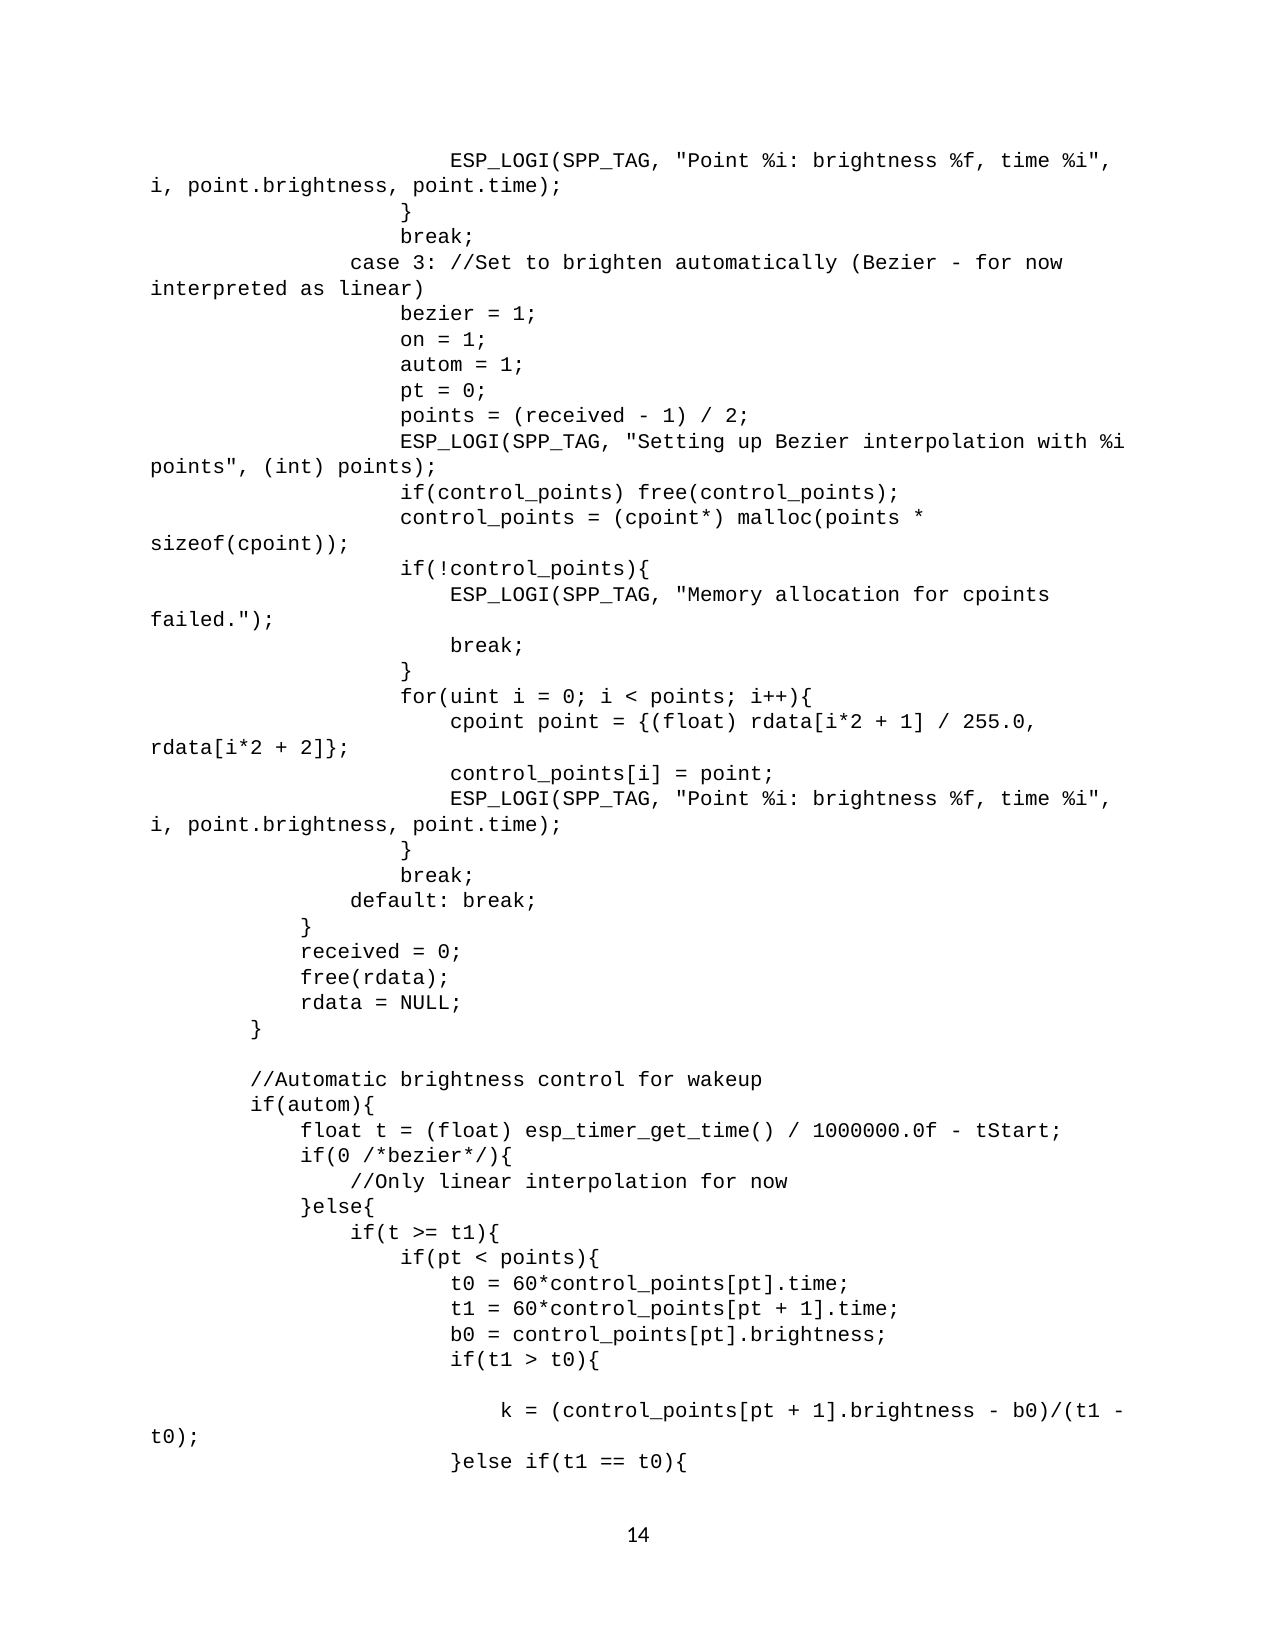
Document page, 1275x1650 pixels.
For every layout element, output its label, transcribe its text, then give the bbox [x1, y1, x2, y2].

text k = (control_points[pt + 1].brightness - b0)/(t1 - t0); [150, 1401, 1125, 1450]
text t1 = 60*control_points[pt + 1].time; [150, 1298, 1125, 1322]
text float t = (float) esp_timer_get_time() / 1000000.0f - tStart; [150, 1120, 1125, 1143]
text t0 = 60*control_points[pt].time; [150, 1273, 1125, 1297]
text break; [150, 864, 1125, 888]
text } [150, 1018, 1125, 1041]
text //Automatic brightness control for wakeup [150, 1069, 1125, 1092]
text if(0 /*bezier*/){ [150, 1145, 1125, 1169]
text control_points[i] = point; [150, 762, 1125, 786]
text for(uint i = 0; i < points; i++){ [150, 686, 1125, 709]
text break; [150, 635, 1125, 658]
text if(pt < points){ [150, 1247, 1125, 1271]
text points = (received - 1) / 2; [150, 405, 1125, 429]
text ESP_LOGI(SPP_TAG, "Point %i: brightness %f, time %i", i, point.brightness, point.time); [150, 150, 1125, 199]
text case 3: //Set to brighten automatically (Bezier - for now interpreted as linear) [150, 252, 1125, 301]
text control_points = (cpoint*) malloc(points * sizeof(cpoint)); [150, 507, 1125, 556]
text ESP_LOGI(SPP_TAG, "Point %i: brightness %f, time %i", i, point.brightness, point.time); [150, 788, 1125, 837]
text ESP_LOGI(SPP_TAG, "Setting up Bezier interpolation with %i points", (int) points); [150, 431, 1125, 480]
text ESP_LOGI(SPP_TAG, "Memory allocation for cpoints failed."); [150, 584, 1125, 633]
text received = 0; [150, 941, 1125, 965]
text if(!control_points){ [150, 558, 1125, 582]
text break; [150, 227, 1125, 250]
text bezier = 1; [150, 303, 1125, 327]
text if(autom){ [150, 1094, 1125, 1118]
text if(control_points) free(control_points); [150, 482, 1125, 505]
text cpoint point = {(float) rdata[i*2 + 1] / 255.0, rdata[i*2 + 2]}; [150, 711, 1125, 761]
text } [150, 916, 1125, 939]
text pt = 0; [150, 380, 1125, 403]
text if(t >= t1){ [150, 1222, 1125, 1246]
text } [150, 201, 1125, 225]
text rdata = NULL; [150, 992, 1125, 1016]
text autom = 1; [150, 354, 1125, 378]
text b0 = control_points[pt].brightness; [150, 1324, 1125, 1348]
text }else if(t1 == t0){ [150, 1452, 1125, 1475]
text } [150, 839, 1125, 863]
text default: break; [150, 890, 1125, 914]
text }else{ [150, 1196, 1125, 1220]
text on = 1; [150, 329, 1125, 352]
text //Only linear interpolation for now [150, 1171, 1125, 1194]
text } [150, 660, 1125, 684]
text if(t1 > t0){ [150, 1349, 1125, 1373]
text free(rdata); [150, 967, 1125, 990]
